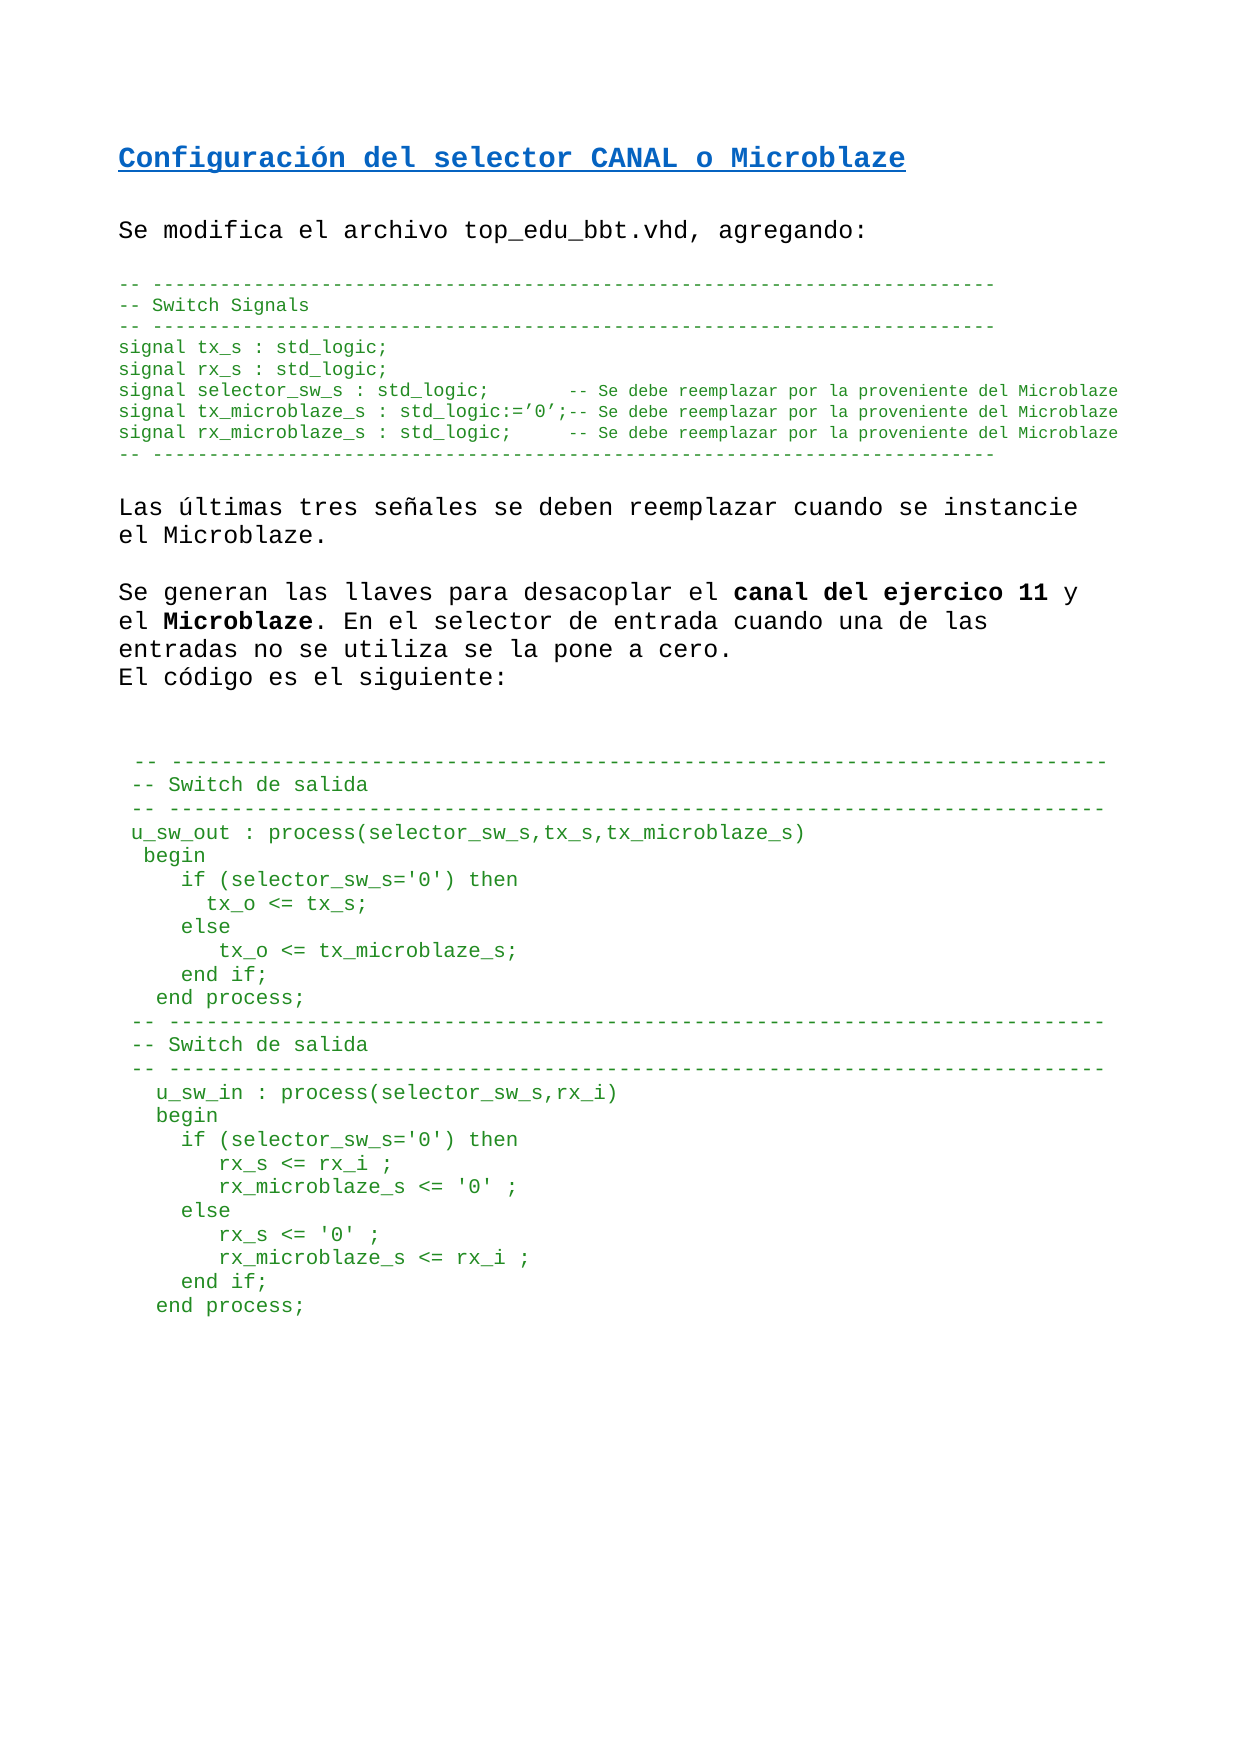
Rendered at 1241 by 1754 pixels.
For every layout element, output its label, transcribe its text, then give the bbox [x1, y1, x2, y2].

text -- --------------------------------------------------------------------------- [118, 751, 1122, 774]
text tx_o <= tx_microblaze_s; [118, 940, 1122, 963]
text signal tx_s : std_logic; [118, 338, 1122, 359]
text -- --------------------------------------------------------------------------- [118, 1058, 1122, 1082]
text if (selector_sw_s='0') then [118, 869, 1122, 893]
text rx_microblaze_s <= rx_i ; [118, 1247, 1122, 1271]
text rx_microblaze_s <= '0' ; [118, 1176, 1122, 1200]
text begin [118, 1105, 1122, 1129]
text begin [118, 845, 1122, 869]
text end if; [118, 1271, 1122, 1294]
text El código es el siguiente: [118, 665, 1122, 693]
text end process; [118, 1294, 1122, 1318]
text -- Switch Signals [118, 296, 1122, 317]
text signal tx_microblaze_s : std_logic:=’0’;-- Se debe reemplazar por la proveniente del Microblaze [118, 402, 1122, 423]
text signal rx_microblaze_s : std_logic; -- Se debe reemplazar por la proveniente del Microblaze [118, 423, 1122, 444]
subtitle Configuración del selector CANAL o Microblaze [118, 143, 1122, 176]
text rx_s <= '0' ; [118, 1224, 1122, 1247]
text Las últimas tres señales se deben reemplazar cuando se instancie el Microblaze. [118, 494, 1122, 551]
text end process; [118, 987, 1122, 1011]
text else [118, 1200, 1122, 1224]
text signal rx_s : std_logic; [118, 359, 1122, 381]
text if (selector_sw_s='0') then [118, 1129, 1122, 1153]
text tx_o <= tx_s; [118, 893, 1122, 916]
text else [118, 916, 1122, 940]
text -- Switch de salida [118, 774, 1122, 798]
text Se modifica el archivo top_edu_bbt.vhd, agregando: [118, 217, 1122, 246]
text u_sw_out : process(selector_sw_s,tx_s,tx_microblaze_s) [118, 822, 1122, 845]
text -- --------------------------------------------------------------------------- [118, 798, 1122, 822]
text -- --------------------------------------------------------------------------- [118, 1011, 1122, 1034]
text -- --------------------------------------------------------------------------- [118, 444, 1122, 466]
text -- Switch de salida [118, 1034, 1122, 1058]
text -- --------------------------------------------------------------------------- [118, 274, 1122, 296]
text u_sw_in : process(selector_sw_s,rx_i) [118, 1082, 1122, 1105]
text -- --------------------------------------------------------------------------- [118, 317, 1122, 338]
text end if; [118, 963, 1122, 987]
text rx_s <= rx_i ; [118, 1153, 1122, 1176]
text signal selector_sw_s : std_logic; -- Se debe reemplazar por la proveniente del Microblaze [118, 381, 1122, 402]
text Se generan las llaves para desacoplar el canal del ejercico 11 y el Microblaze. En el selector de entrada cuando una de las entradas no se utiliza se la pone a cero. [118, 580, 1122, 665]
